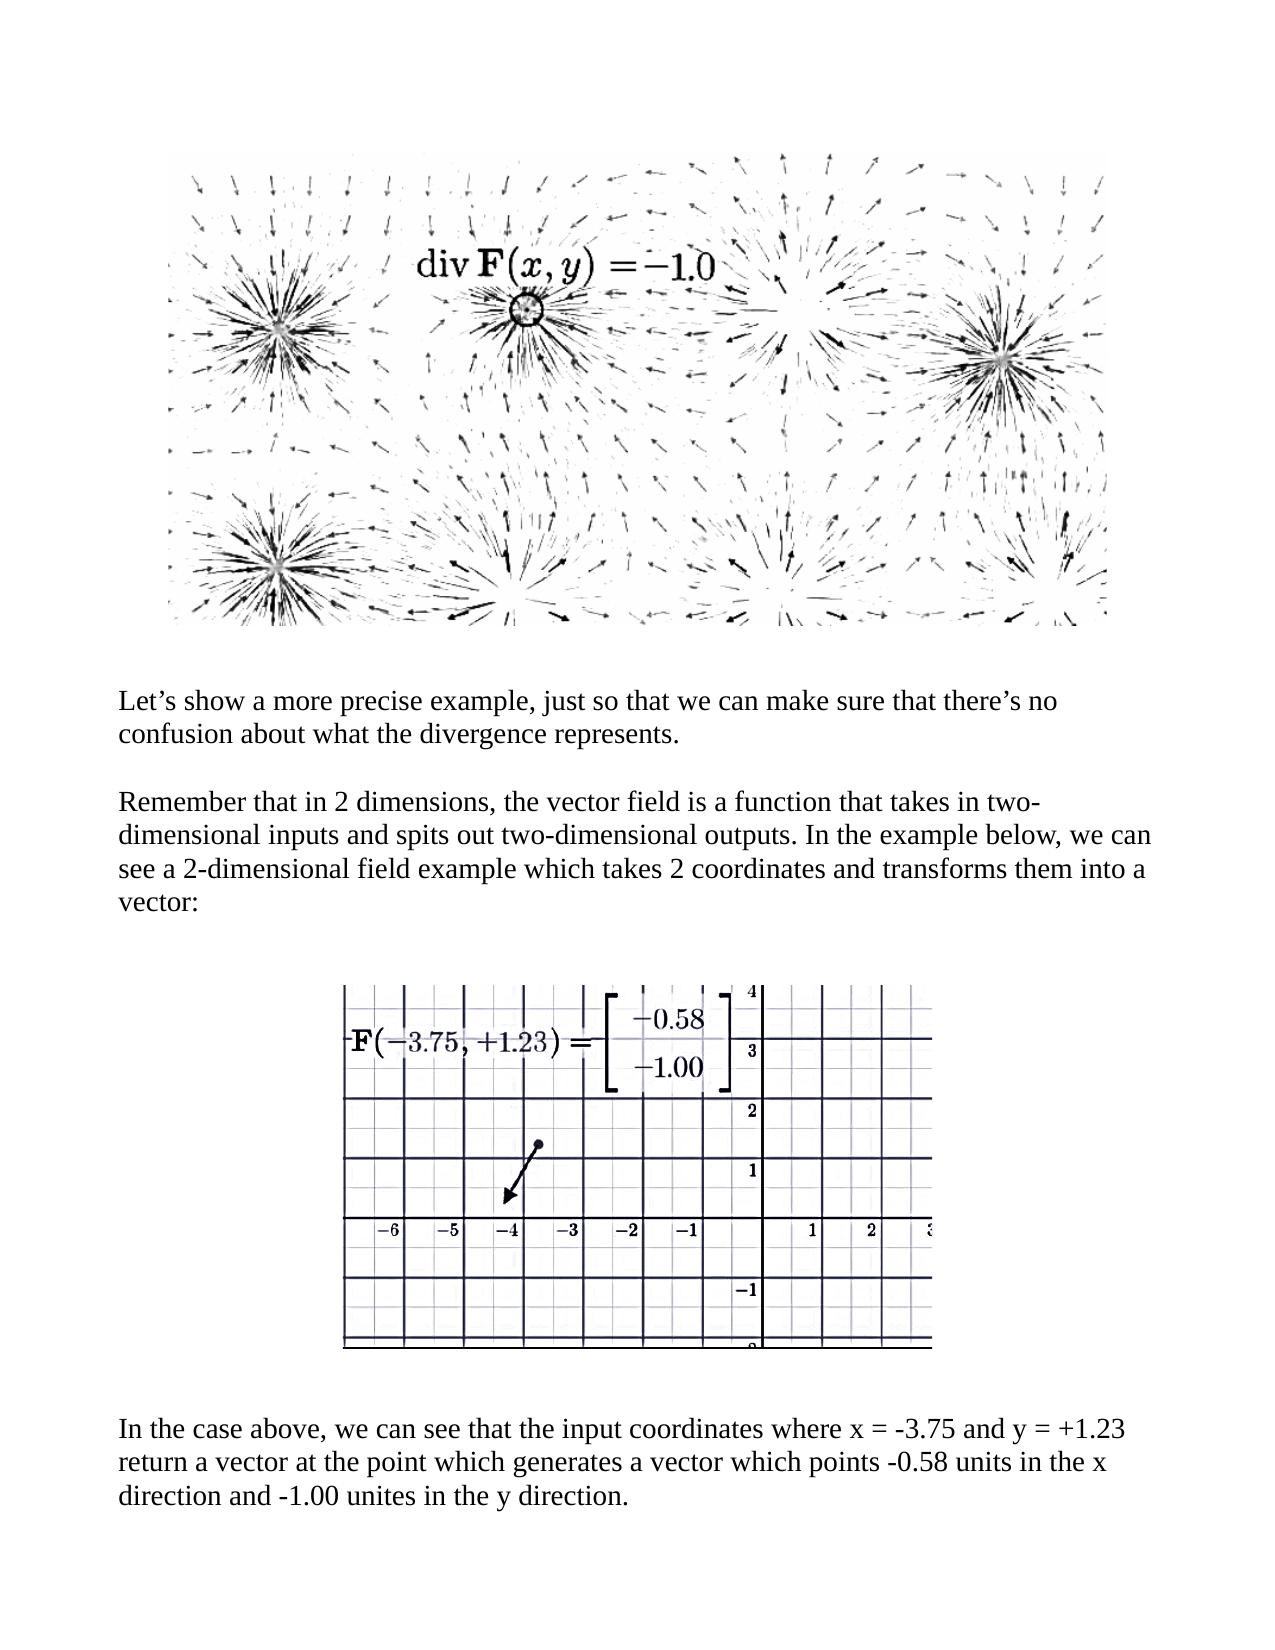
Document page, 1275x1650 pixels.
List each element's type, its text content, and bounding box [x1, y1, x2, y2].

picture [168, 151, 1107, 626]
text Remember that in 2 dimensions, the vector field is a function that takes in two-dimensional inputs and spits out two-dimensional outputs. In the example below, we can see a 2-dimensional field example which takes 2 coordinates and transforms them into a vector: [118, 784, 1157, 918]
text In the case above, we can see that the input coordinates where x = -3.75 and y = +1.23 return a vector at the point which generates a vector which points -0.58 units in the x direction and -1.00 unites in the y direction. [118, 1411, 1157, 1511]
picture [342, 985, 933, 1349]
text Let’s show a more precise example, just so that we can make sure that there’s no confusion about what the divergence represents. [118, 683, 1157, 750]
